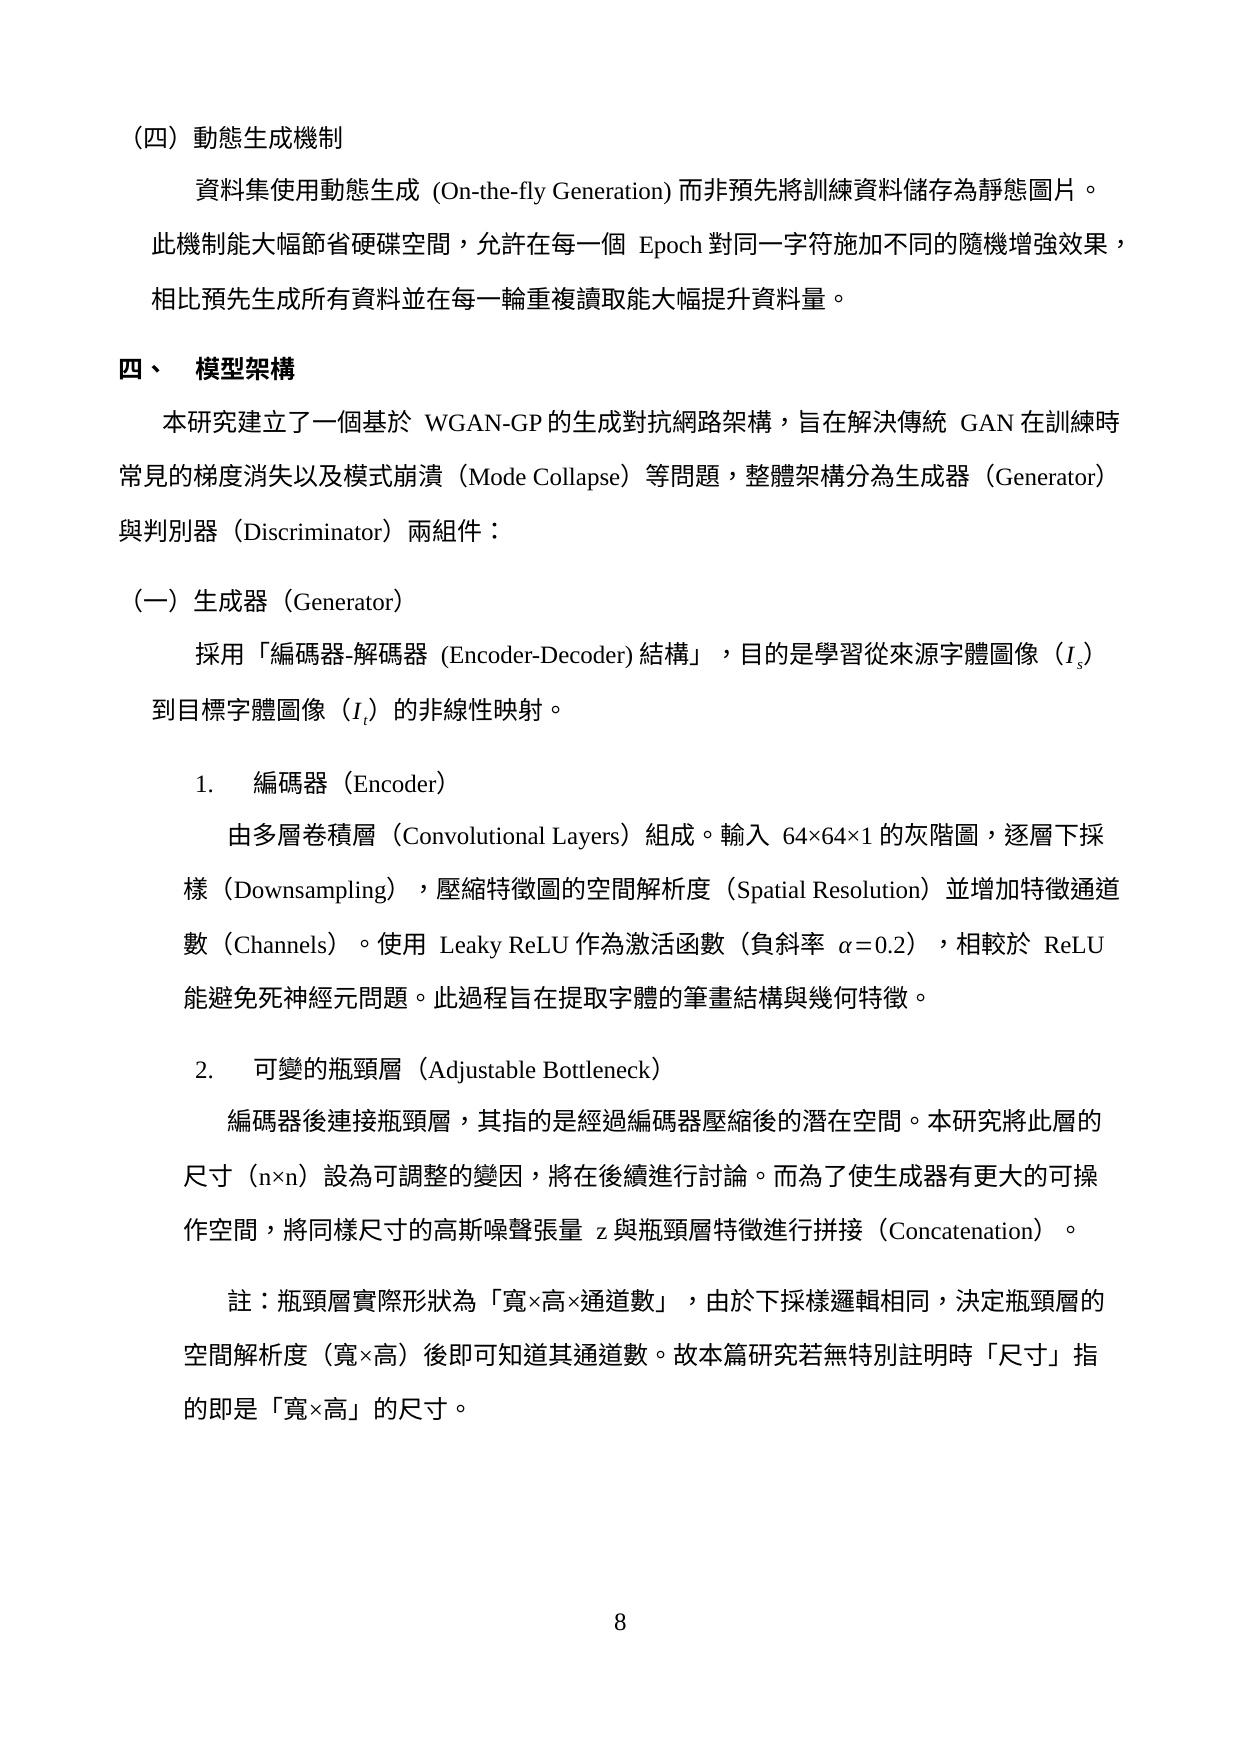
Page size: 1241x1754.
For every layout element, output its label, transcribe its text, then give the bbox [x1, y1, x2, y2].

subtitle 可變的瓶頸層（Adjustable Bottleneck） [165, 1049, 1122, 1086]
subtitle 生成器（Generator） [118, 582, 1122, 618]
subtitle 模型架構 [118, 350, 1122, 386]
subtitle 動態生成機制 [118, 118, 1122, 154]
text 編碼器後連接瓶頸層，其指的是經過編碼器壓縮後的潛在空間。本研究將此層的尺寸（n×n）設為可調整的變因，將在後續進行討論。而為了使生成器有更大的可操作空間，將同樣尺寸的高斯噪聲張量 z 與瓶頸層特徵進行拼接（Concatenation）。 [184, 1102, 1122, 1247]
text 本研究建立了一個基於 WGAN-GP 的生成對抗網路架構，旨在解決傳統 GAN 在訓練時常見的梯度消失以及模式崩潰（Mode Collapse）等問題，整體架構分為生成器（Generator）與判別器（Discriminator）兩組件： [118, 402, 1122, 547]
subtitle 編碼器（Encoder） [165, 763, 1122, 799]
text 資料集使用動態生成 (On-the-fly Generation) 而非預先將訓練資料儲存為靜態圖片。此機制能大幅節省硬碟空間，允許在每一個 Epoch 對同一字符施加不同的隨機增強效果，相比預先生成所有資料並在每一輪重複讀取能大幅提升資料量。 [151, 171, 1122, 316]
text 由多層卷積層（Convolutional Layers）組成。輸入 64×64×1 的灰階圖，逐層下採樣（Downsampling），壓縮特徵圖的空間解析度（Spatial Resolution）並增加特徵通道數（Channels）。使用 Leaky ReLU 作為激活函數（負斜率 ），相較於 ReLU 能避免死神經元問題。此過程旨在提取字體的筆畫結構與幾何特徵。 [184, 816, 1122, 1015]
text 註：瓶頸層實際形狀為「寬×高×通道數」，由於下採樣邏輯相同，決定瓶頸層的空間解析度（寬×高）後即可知道其通道數。故本篇研究若無特別註明時「尺寸」指的即是「寬×高」的尺寸。 [184, 1281, 1122, 1426]
text 採用「編碼器-解碼器 (Encoder-Decoder) 結構」，目的是學習從來源字體圖像（）到目標字體圖像（）的非線性映射。 [151, 634, 1122, 729]
